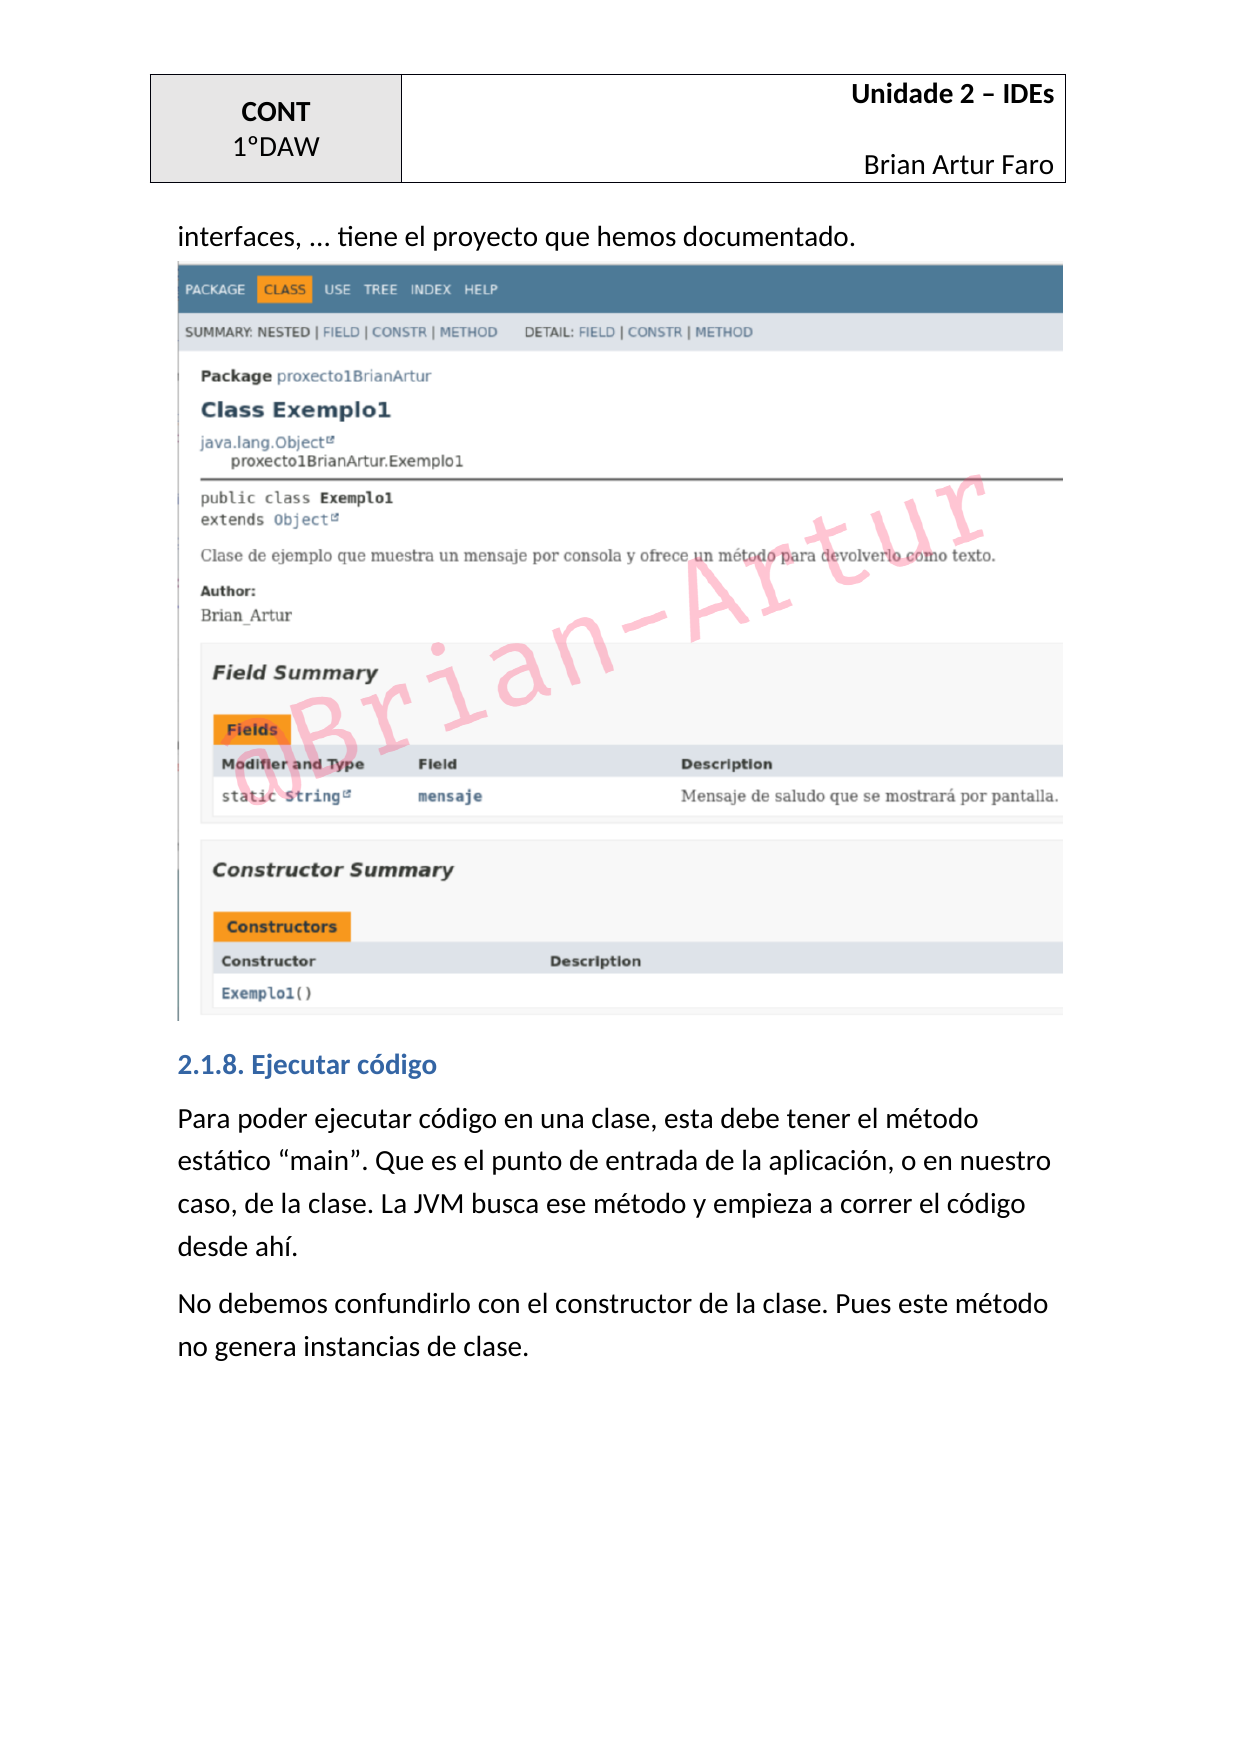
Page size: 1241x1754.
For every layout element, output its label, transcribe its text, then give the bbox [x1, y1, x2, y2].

text 2.1.8. Ejecutar código [177, 1046, 1063, 1082]
picture [177, 261, 1063, 1021]
text Para poder ejecutar código en una clase, esta debe tener el método estático “main”. Que es el punto de entrada de la aplicación, o en nuestro caso, de la clase. La JVM busca ese método y empieza a correr el código desde ahí. [177, 1100, 1063, 1263]
text No debemos confundirlo con el constructor de la clase. Pues este método no genera instancias de clase. [177, 1285, 1063, 1363]
text interfaces, ... tiene el proyecto que hemos documentado. [177, 218, 1063, 261]
